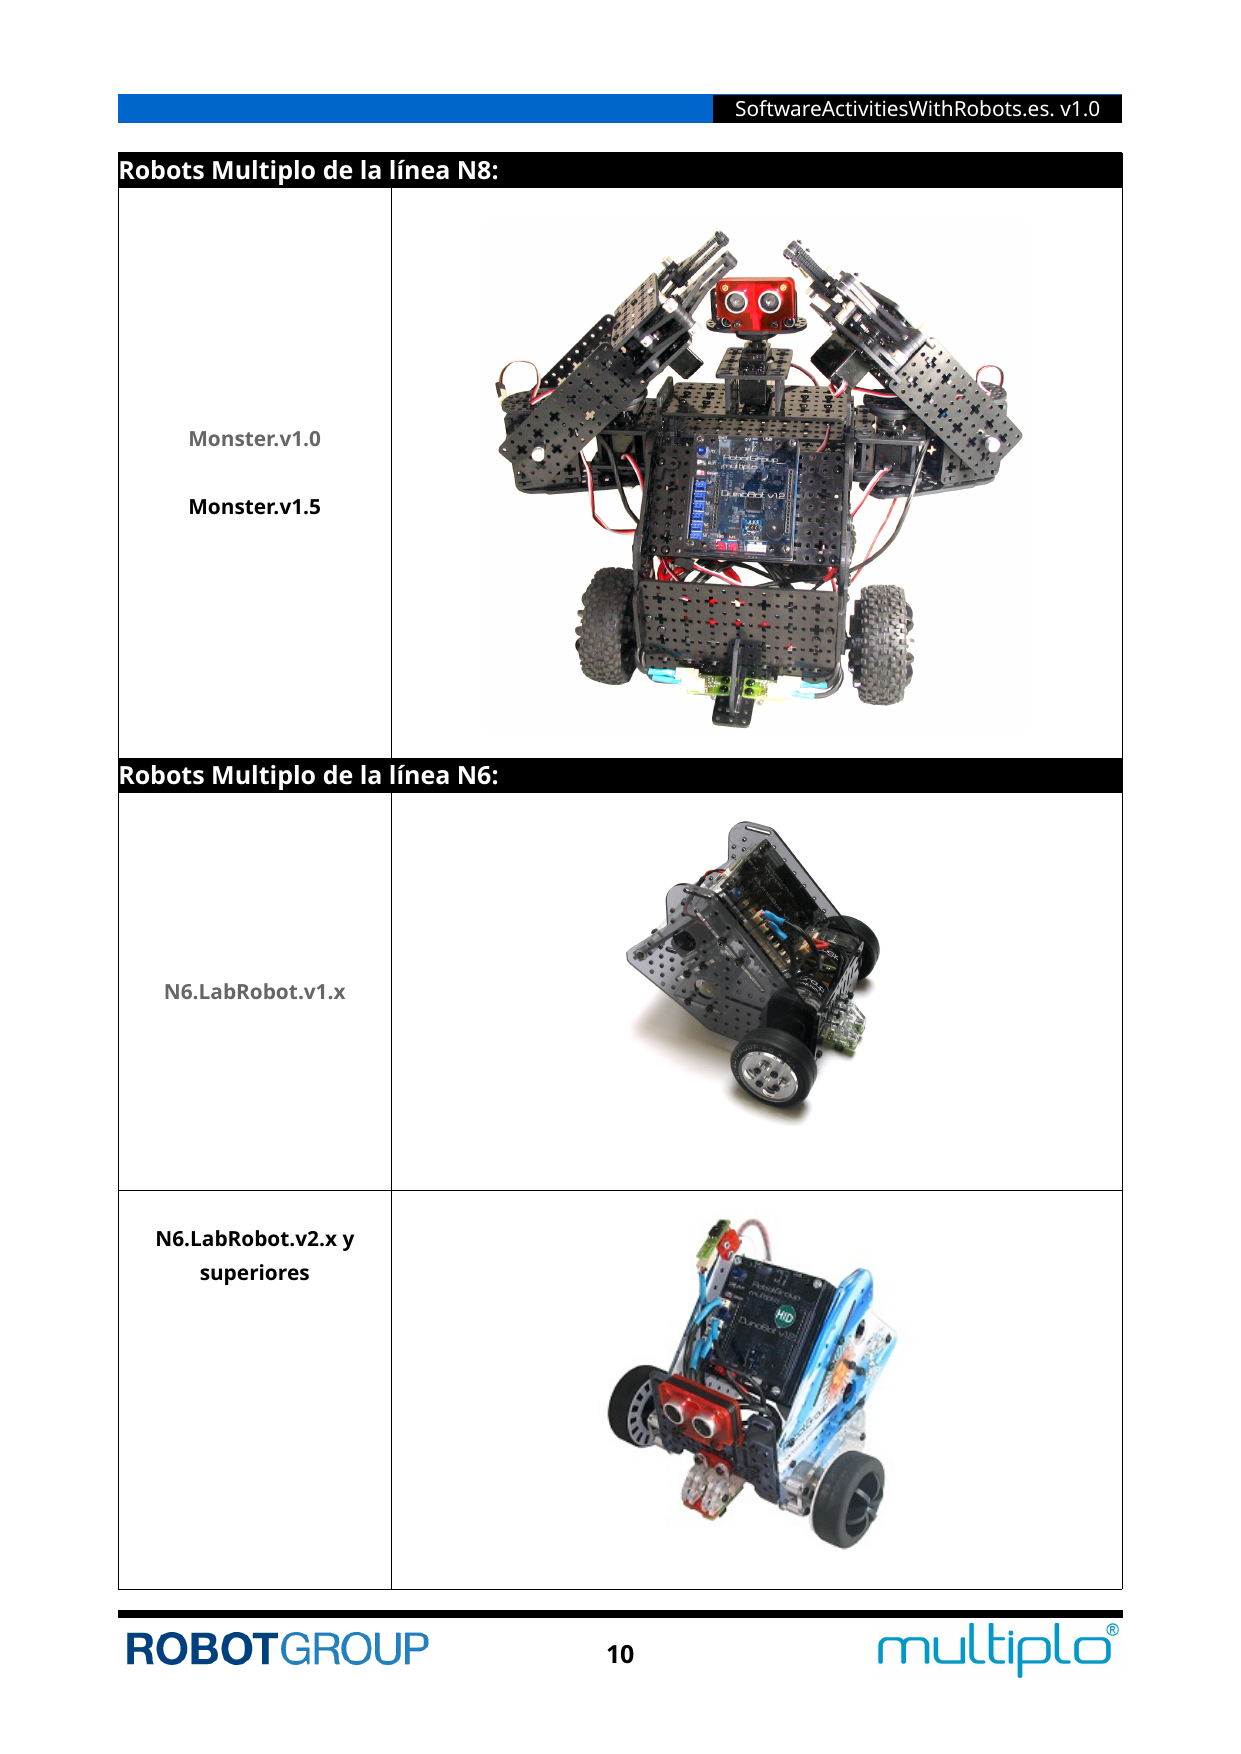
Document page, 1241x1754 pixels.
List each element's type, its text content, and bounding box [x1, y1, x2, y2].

table_cell [392, 188, 1122, 729]
picture [118, 1622, 434, 1673]
picture [598, 1207, 915, 1558]
table_cell Monster.v1.0 Monster.v1.5 [119, 188, 391, 758]
picture [485, 220, 1028, 730]
picture [600, 810, 914, 1126]
table_cell [392, 730, 1122, 758]
table_cell N6.LabRobot.v1.x [119, 793, 391, 1190]
table_cell [392, 1191, 1122, 1557]
picture [877, 1622, 1123, 1679]
table_cell [392, 1558, 1122, 1588]
table_cell [392, 793, 1122, 1190]
table_cell N6.LabRobot.v2.x y superiores [119, 1191, 391, 1588]
